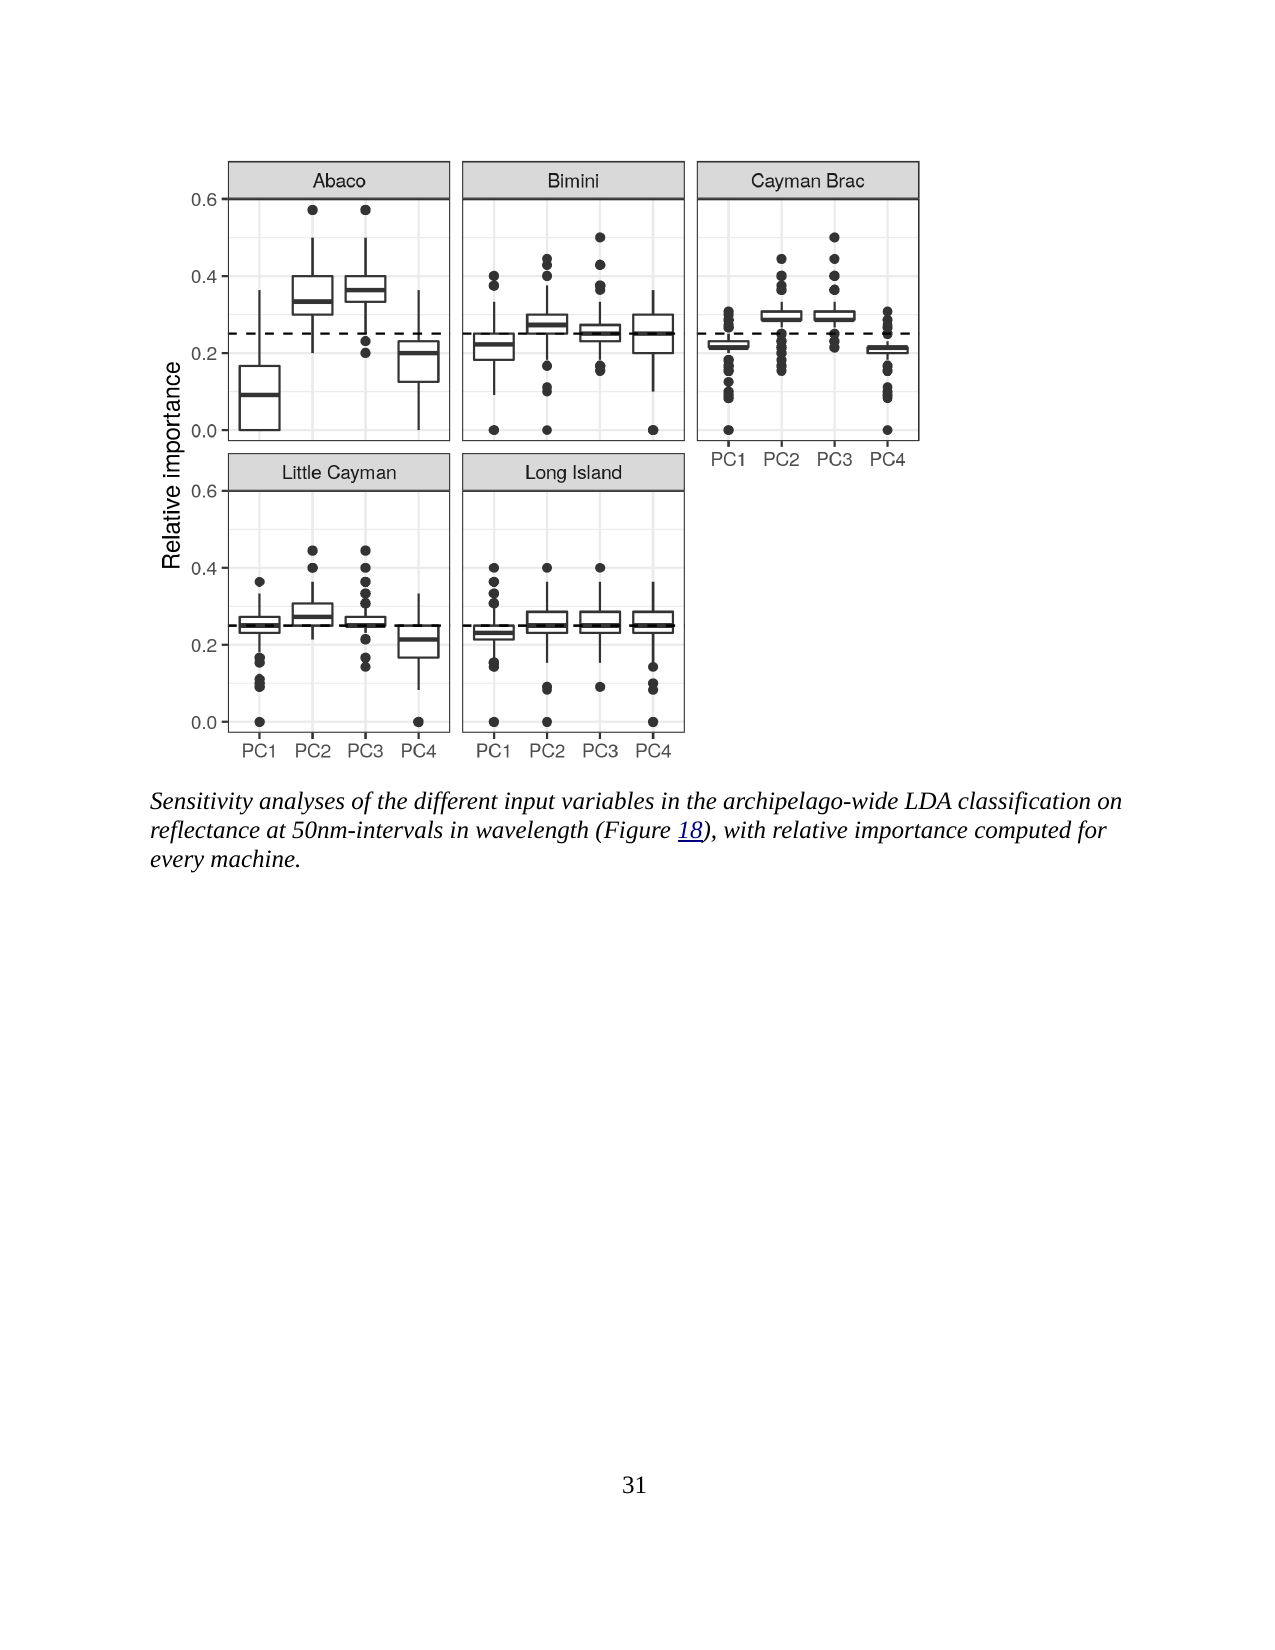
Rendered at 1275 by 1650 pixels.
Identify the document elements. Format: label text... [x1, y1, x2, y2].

text Sensitivity analyses of the different input variables in the archipelago-wide LDA classification on reflectance at 50nm-intervals in wavelength (Figure 18), with relative importance computed for every machine. [150, 786, 1125, 873]
picture [150, 150, 930, 774]
